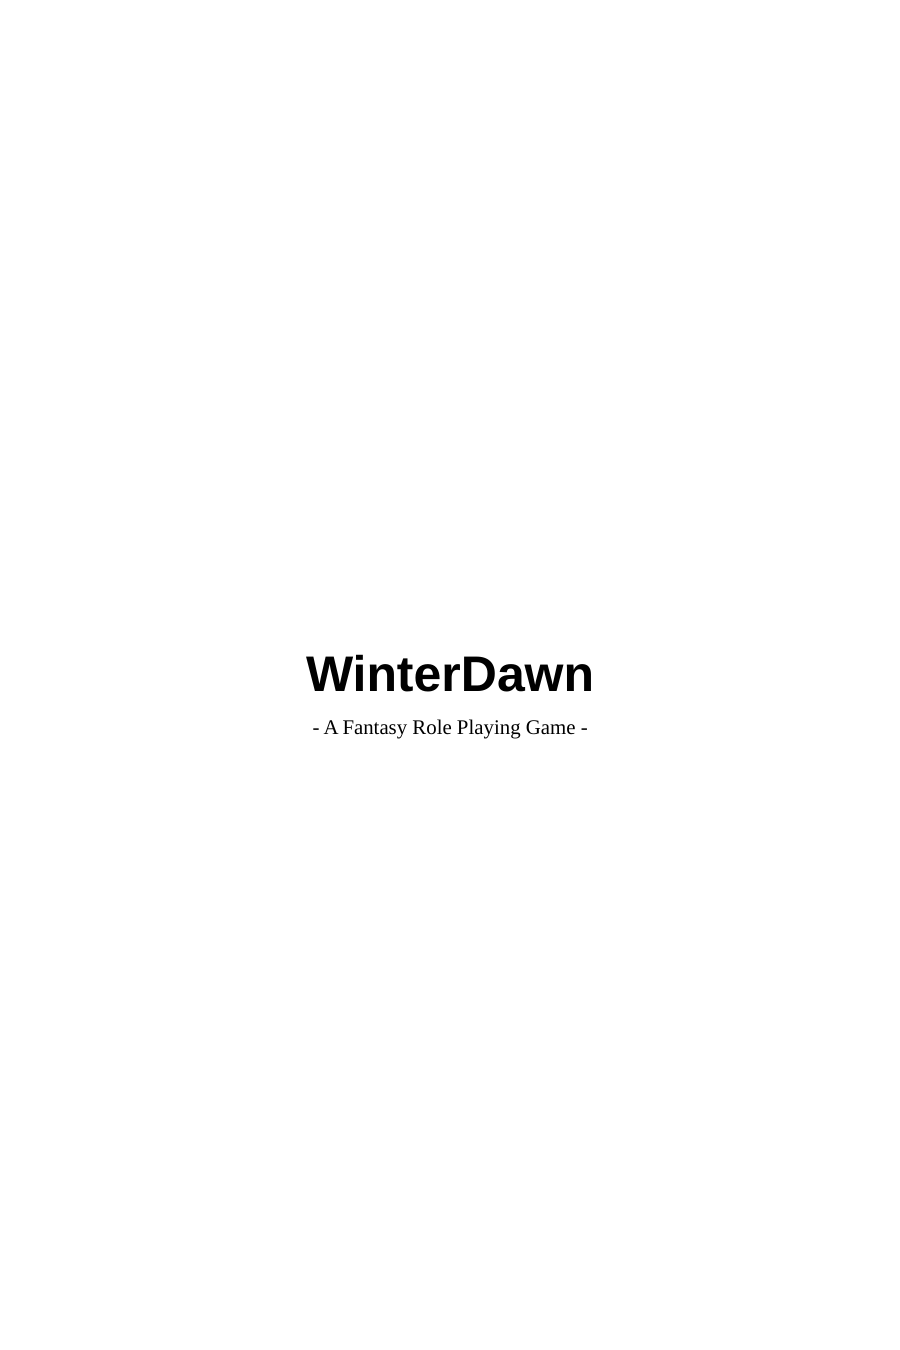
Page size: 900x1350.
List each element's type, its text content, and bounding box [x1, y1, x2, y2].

text - A Fantasy Role Playing Game - [75, 714, 825, 739]
title WinterDawn [75, 644, 825, 702]
